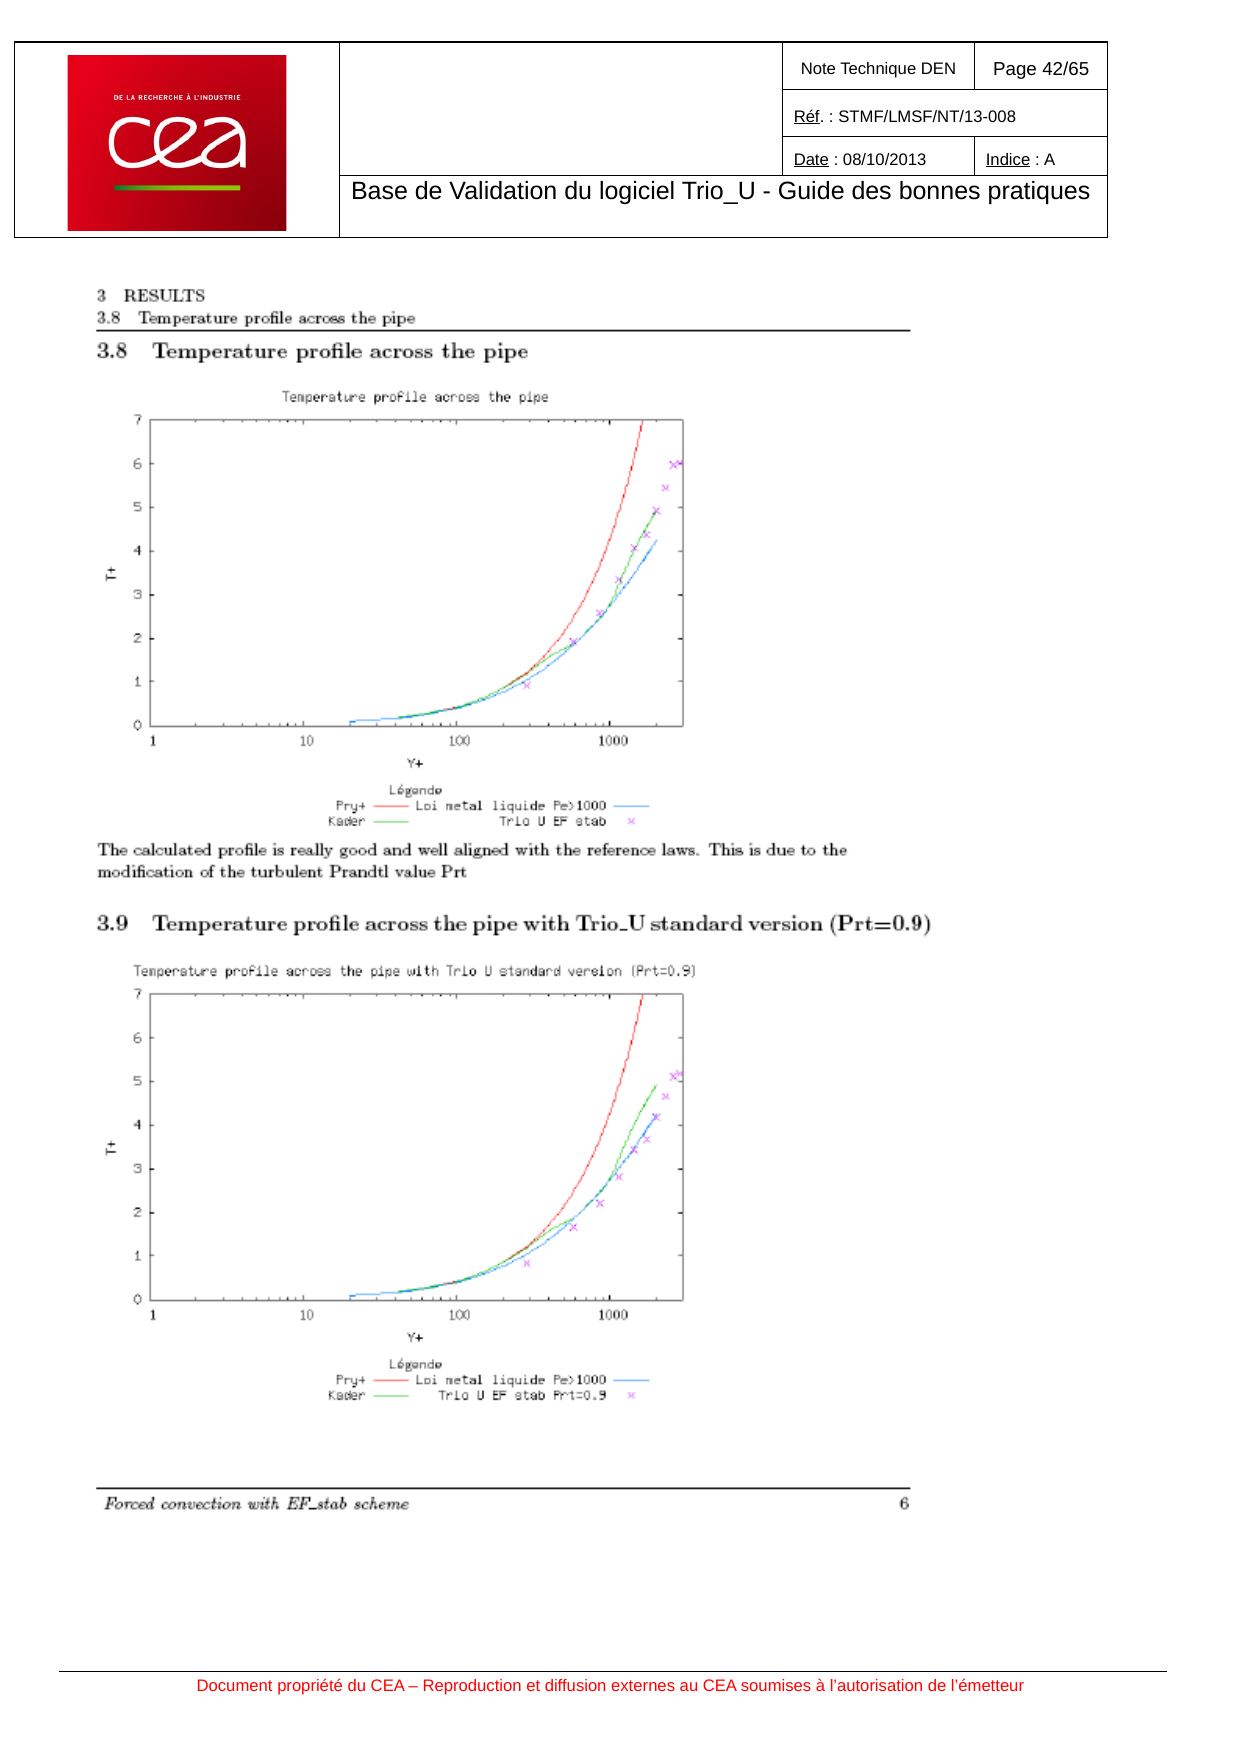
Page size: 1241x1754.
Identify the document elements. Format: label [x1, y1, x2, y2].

picture [59, 266, 981, 1541]
picture [67, 55, 287, 231]
